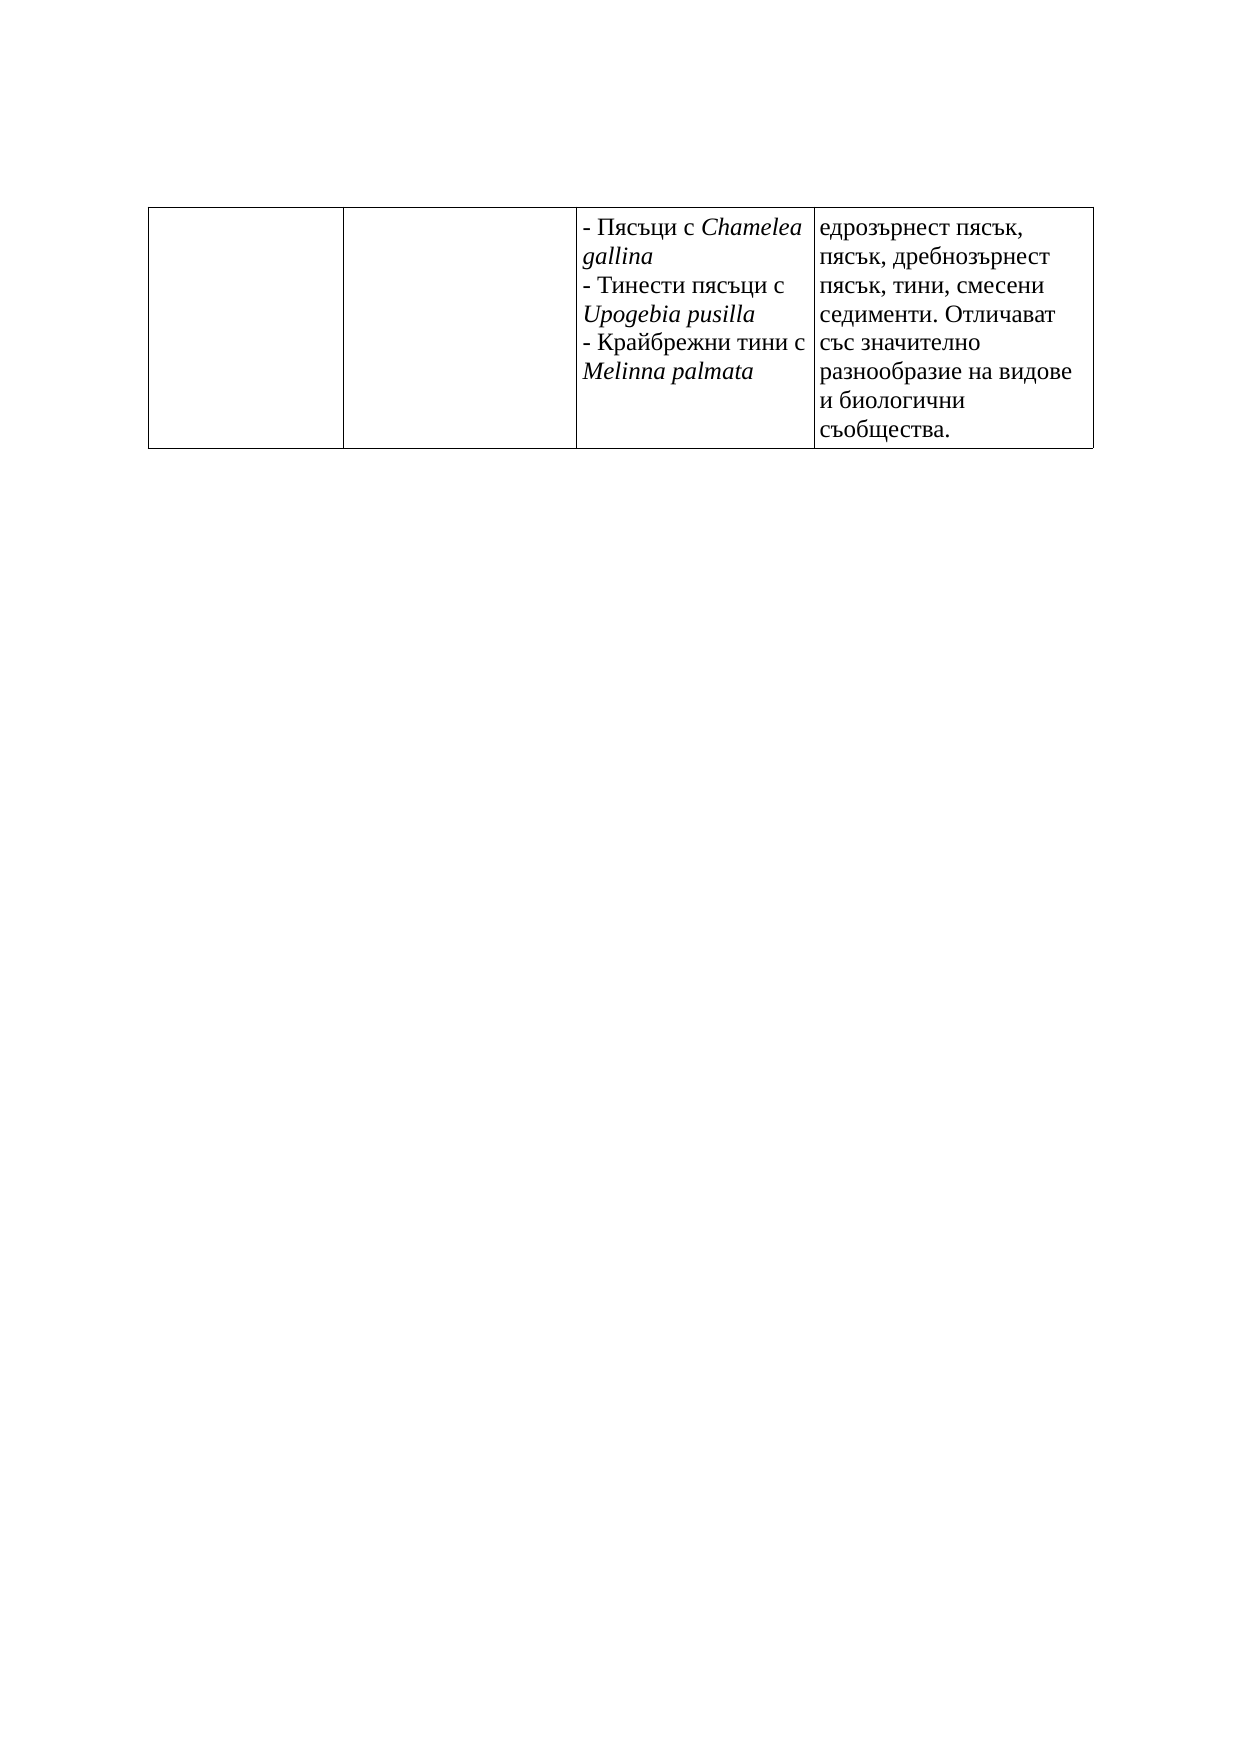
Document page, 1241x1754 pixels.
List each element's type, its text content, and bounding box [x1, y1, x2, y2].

table_cell [344, 208, 576, 448]
table_cell [149, 208, 343, 448]
table_cell едрозърнест пясък, пясък, дребнозърнест пясък, тини, смесени седименти. Отличават със значително разнообразие на видове и биологични съобщества. [815, 208, 1093, 448]
table_cell - Пясъци с Chamelea gallina - Тинести пясъци с Upogebia pusilla - Крайбрежни тини с Melinna palmata [577, 208, 814, 448]
